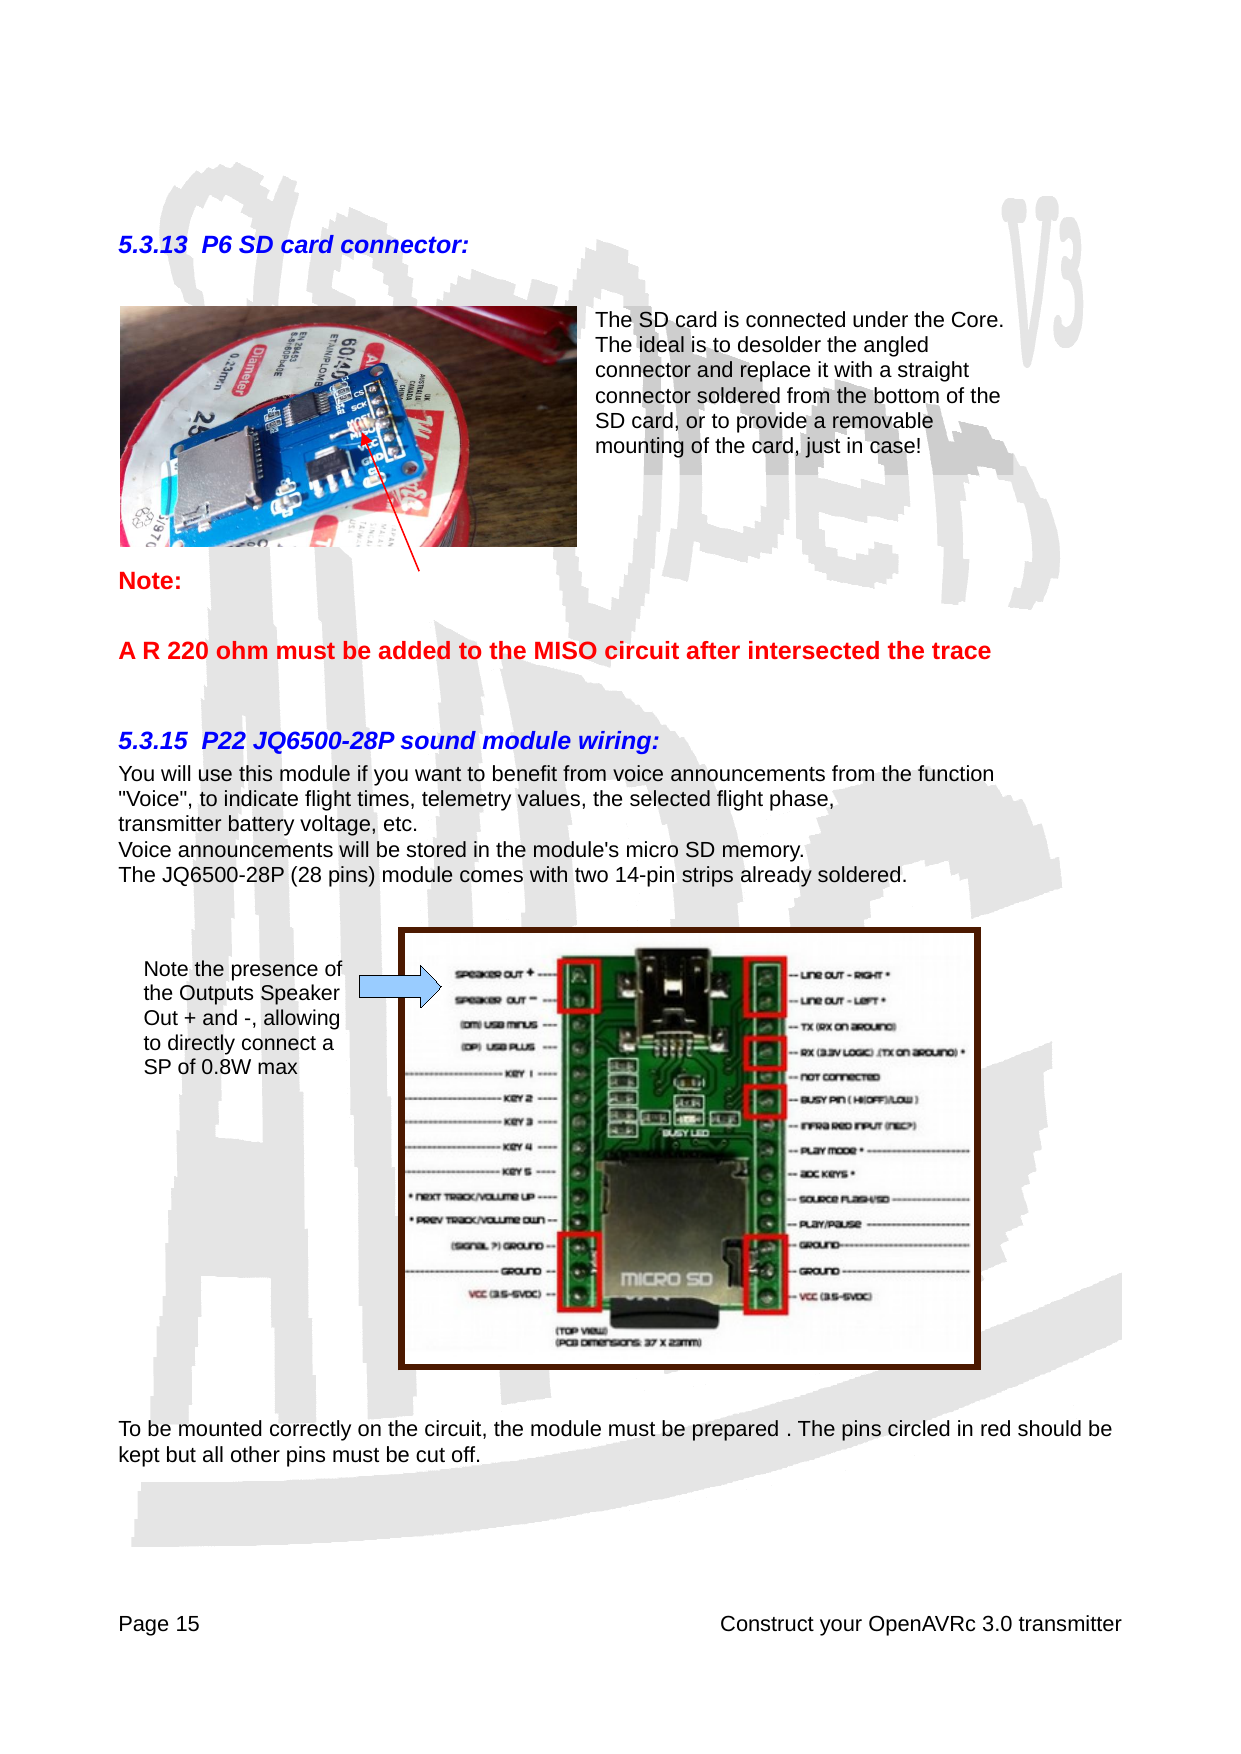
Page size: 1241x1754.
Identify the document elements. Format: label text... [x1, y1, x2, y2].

subtitle 5.3.15 P22 JQ6500-28P sound module wiring: [118, 726, 1122, 754]
picture [119, 305, 577, 548]
text Note: [118, 566, 1122, 595]
text Voice announcements will be stored in the module's micro SD memory. [118, 836, 1122, 862]
text To be mounted correctly on the circuit, the module must be prepared . The pins circled in red should be kept but all other pins must be cut off. [118, 1416, 1122, 1467]
text The JQ6500-28P (28 pins) module comes with two 14-pin strips already soldered. [118, 862, 1122, 887]
text The ideal is to desolder the angled connector and replace it with a straight connector soldered from the bottom of the SD card, or to provide a removable mounting of the card, just in case! [595, 332, 1013, 458]
text The SD card is connected under the Core. [595, 307, 1013, 332]
text You will use this module if you want to benefit from voice announcements from the function [118, 761, 1122, 786]
text transmitter battery voltage, etc. [118, 811, 1122, 836]
text A R 220 ohm must be added to the MISO circuit after intersected the trace [118, 607, 1122, 665]
text Note the presence of the Outputs Speaker Out + and -, allowing to directly connect a SP of 0.8W max [143, 956, 360, 1079]
subtitle 5.3.13 P6 SD card connector: [118, 231, 1122, 259]
text "Voice", to indicate flight times, telemetry values, the selected flight phase, [118, 786, 1122, 811]
picture [405, 933, 974, 1364]
